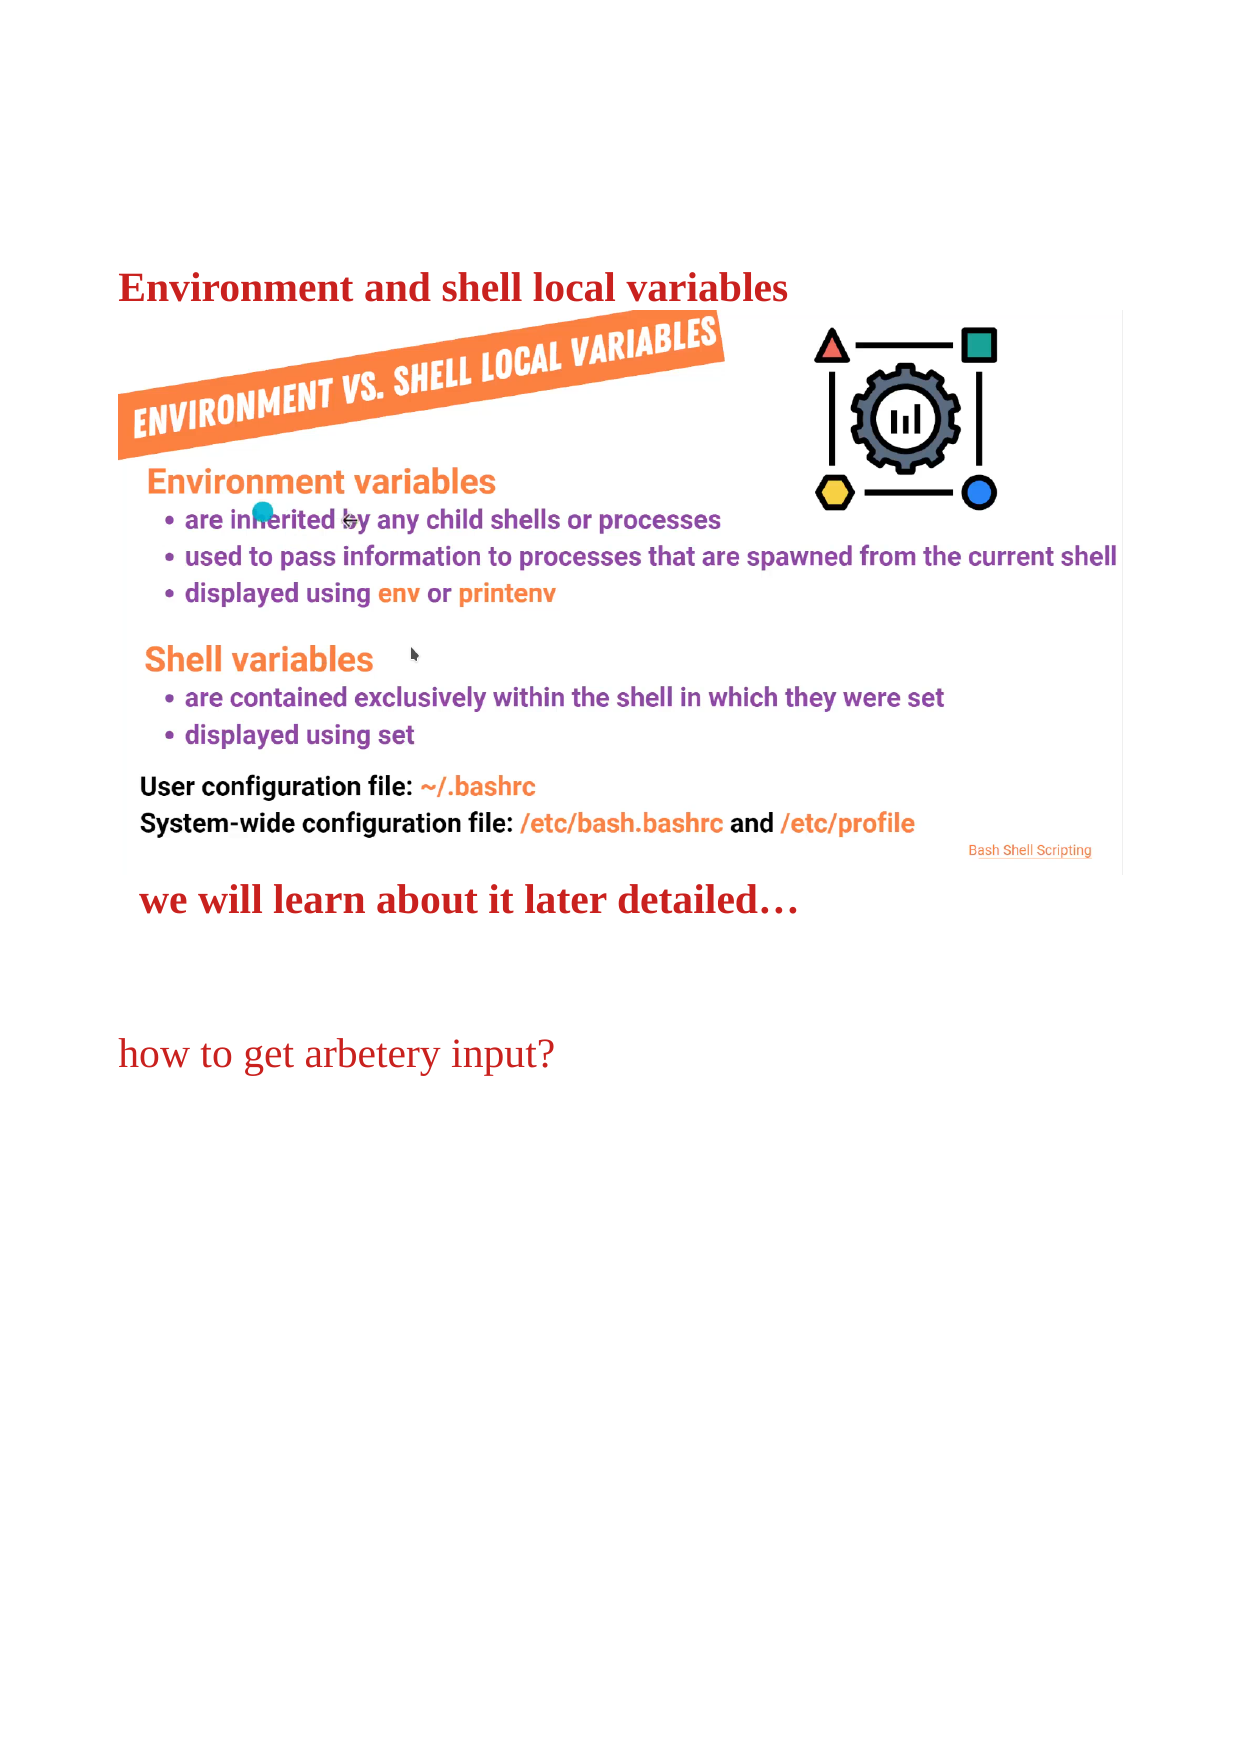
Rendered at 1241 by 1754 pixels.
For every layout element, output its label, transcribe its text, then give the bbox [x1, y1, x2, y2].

text how to get arbetery input? [118, 1028, 1122, 1076]
text Environment and shell local variables [118, 263, 1122, 310]
text we will learn about it later detailed… [118, 875, 1122, 923]
picture [118, 310, 1123, 875]
